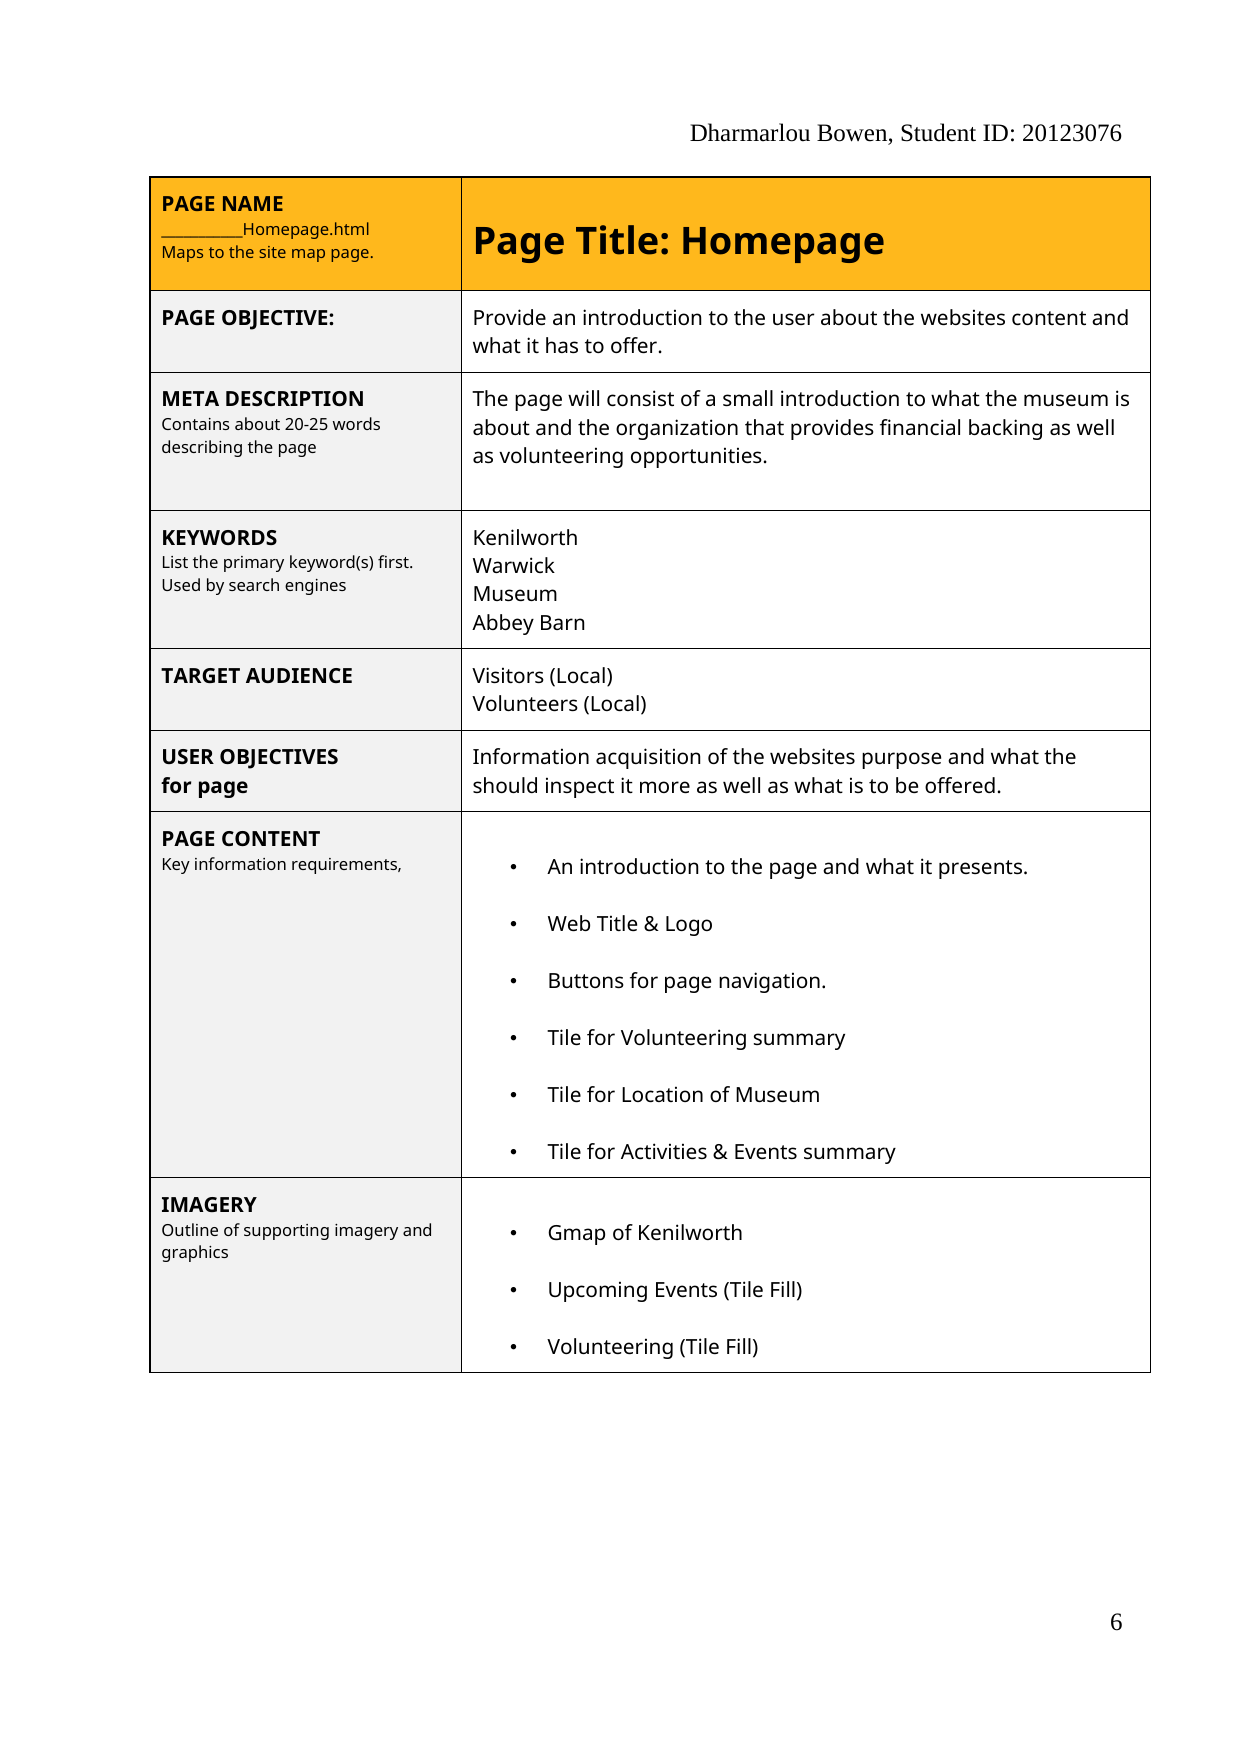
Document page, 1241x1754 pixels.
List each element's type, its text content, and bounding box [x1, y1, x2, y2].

table_cell Gmap of Kenilworth Upcoming Events (Tile Fill) Volunteering (Tile Fill) [462, 1178, 1150, 1372]
table_cell USER OBJECTIVES for page [151, 731, 461, 811]
table_cell META DESCRIPTION Contains about 20-25 words describing the page [151, 373, 461, 510]
table_cell IMAGERY Outline of supporting imagery and graphics [151, 1178, 461, 1372]
table_cell Kenilworth Warwick Museum Abbey Barn [462, 511, 1150, 648]
table_header Page Title: Homepage [462, 178, 1150, 290]
table_header PAGE NAME ___________Homepage.html Maps to the site map page. [151, 178, 461, 290]
table_cell Information acquisition of the websites purpose and what the should inspect it more as well as what is to be offered. [462, 731, 1150, 811]
table_cell An introduction to the page and what it presents. Web Title & Logo Buttons for page navigation. Tile for Volunteering summary Tile for Location of Museum Tile for Activities & Events summary [462, 812, 1150, 1177]
table_cell Visitors (Local) Volunteers (Local) [462, 649, 1150, 730]
table_cell PAGE CONTENT Key information requirements, [151, 812, 461, 1177]
table_cell Provide an introduction to the user about the websites content and what it has to offer. [462, 291, 1150, 372]
table_cell KEYWORDS List the primary keyword(s) first. Used by search engines [151, 511, 461, 648]
table_cell PAGE OBJECTIVE: [151, 291, 461, 372]
table_cell TARGET AUDIENCE [151, 649, 461, 730]
table_cell The page will consist of a small introduction to what the museum is about and the organization that provides financial backing as well as volunteering opportunities. [462, 373, 1150, 510]
